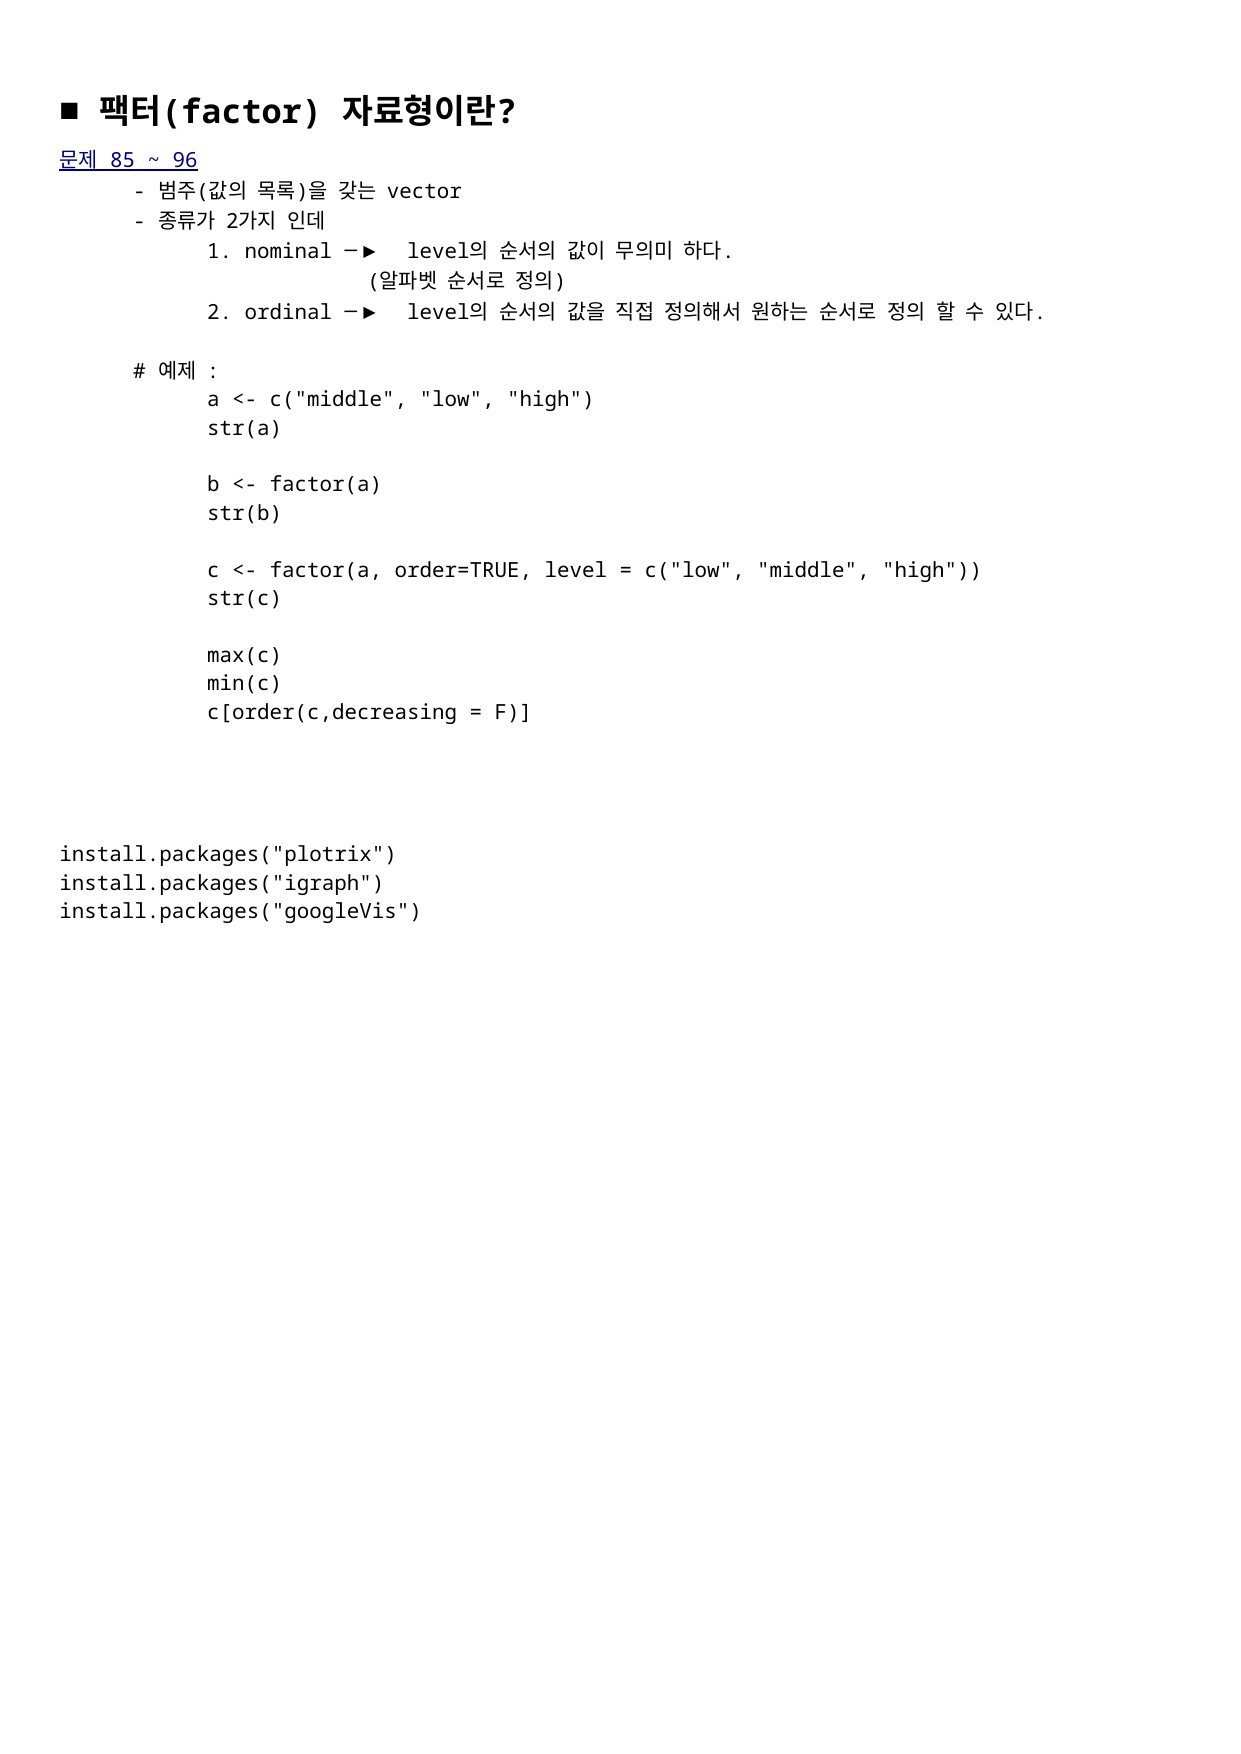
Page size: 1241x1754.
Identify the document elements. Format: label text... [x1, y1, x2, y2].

text str(b) [59, 498, 1181, 526]
text min(c) [59, 668, 1181, 697]
text c <- factor(a, order=TRUE, level = c("low", "middle", "high")) [59, 555, 1181, 583]
text (알파벳 순서로 정의) [59, 265, 1181, 295]
text max(c) [59, 640, 1181, 668]
text str(a) [59, 413, 1181, 441]
text c[order(c,decreasing = F)] [59, 697, 1181, 725]
text # 예제 : [59, 354, 1181, 384]
text install.packages("googleVis") [59, 896, 1181, 924]
text 2. ordinal ─▶ level의 순서의 값을 직접 정의해서 원하는 순서로 정의 할 수 있다. [59, 295, 1181, 325]
text - 종류가 2가지 인데 [59, 204, 1181, 234]
text a <- c("middle", "low", "high") [59, 384, 1181, 413]
text 문제 85 ~ 96 [59, 145, 1181, 174]
text - 범주(값의 목록)을 갖는 vector [59, 174, 1181, 204]
text b <- factor(a) [59, 469, 1181, 498]
text install.packages("plotrix") [59, 839, 1181, 868]
text install.packages("igraph") [59, 868, 1181, 896]
text str(c) [59, 583, 1181, 612]
subtitle ■ 팩터(factor) 자료형이란? [59, 84, 1181, 133]
text 1. nominal ─▶ level의 순서의 값이 무의미 하다. [59, 234, 1181, 265]
